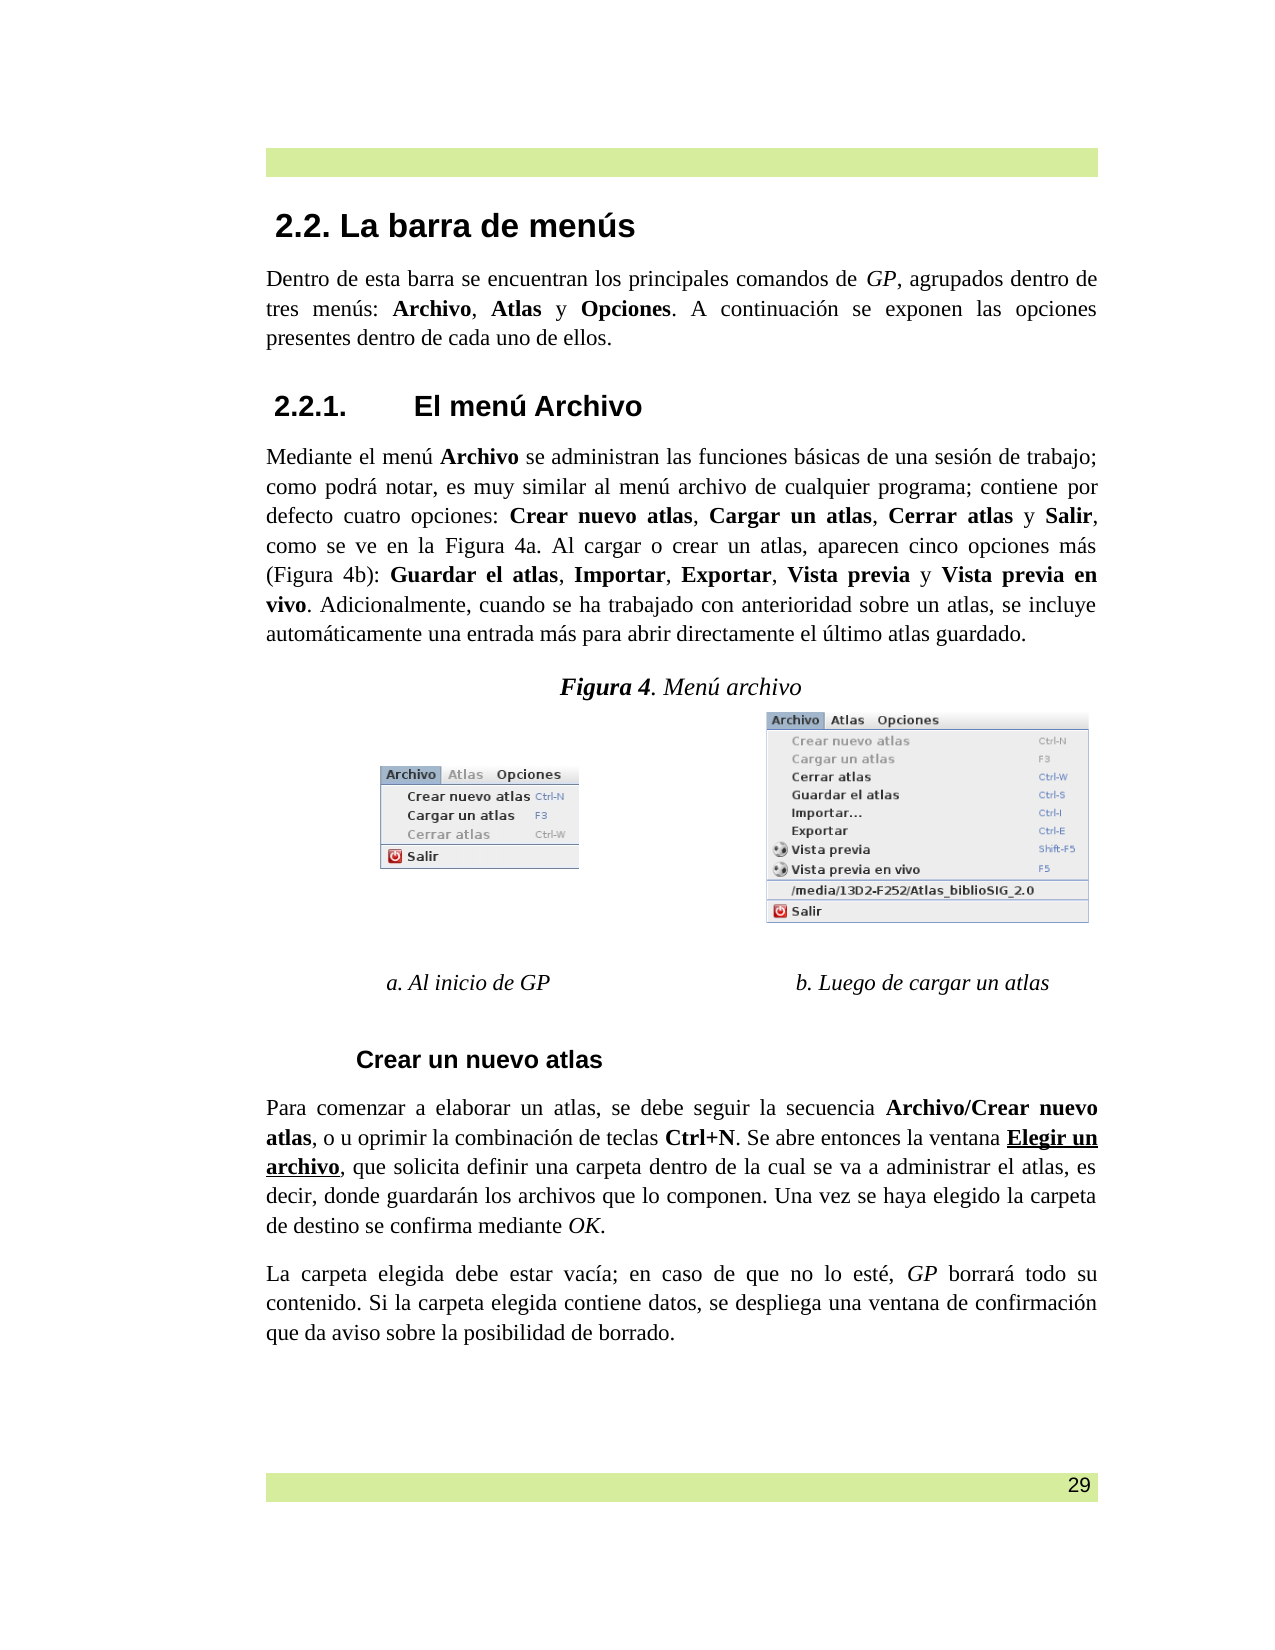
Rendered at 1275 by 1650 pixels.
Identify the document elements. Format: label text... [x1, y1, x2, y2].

text La carpeta elegida debe estar vacía; en caso de que no lo esté, GP borrará todo su contenido. Si la carpeta elegida contiene datos, se despliega una ventana de confirmación que da aviso sobre la posibilidad de borrado. [266, 1258, 1098, 1346]
text Mediante el menú Archivo se administran las funciones básicas de una sesión de trabajo; como podrá notar, es muy similar al menú archivo de cualquier programa; contiene por defecto cuatro opciones: Crear nuevo atlas, Cargar un atlas, Cerrar atlas y Salir, como se ve en la Figura 4a. Al cargar o crear un atlas, aparecen cinco opciones más (Figura 4b): Guardar el atlas, Importar, Exportar, Vista previa y Vista previa en vivo. Adicionalmente, cuando se ha trabajado con anterioridad sobre un atlas, se incluye automáticamente una entrada más para abrir directamente el último atlas guardado. [266, 441, 1098, 647]
subtitle La barra de menús [266, 207, 1098, 245]
text a. Al inicio de GP b. Luego de cargar un atlas [266, 969, 1098, 995]
text Para comenzar a elaborar un atlas, se debe seguir la secuencia Archivo/Crear nuevo atlas, o u oprimir la combinación de teclas Ctrl+N. Se abre entonces la ventana Elegir un archivo, que solicita definir una carpeta dentro de la cual se va a administrar el atlas, es decir, donde guardarán los archivos que lo componen. Una vez se haya elegido la carpeta de destino se confirma mediante OK. [266, 1092, 1098, 1239]
subtitle El menú Archivo [266, 389, 1098, 423]
picture [766, 712, 1089, 923]
text Dentro de esta barra se encuentran los principales comandos de GP, agrupados dentro de tres menús: Archivo, Atlas y Opciones. A continuación se exponen las opciones presentes dentro de cada uno de ellos. [266, 263, 1098, 352]
picture [380, 766, 579, 869]
subtitle Crear un nuevo atlas [266, 1045, 1098, 1073]
text Figura 4. Menú archivo [266, 672, 1098, 701]
